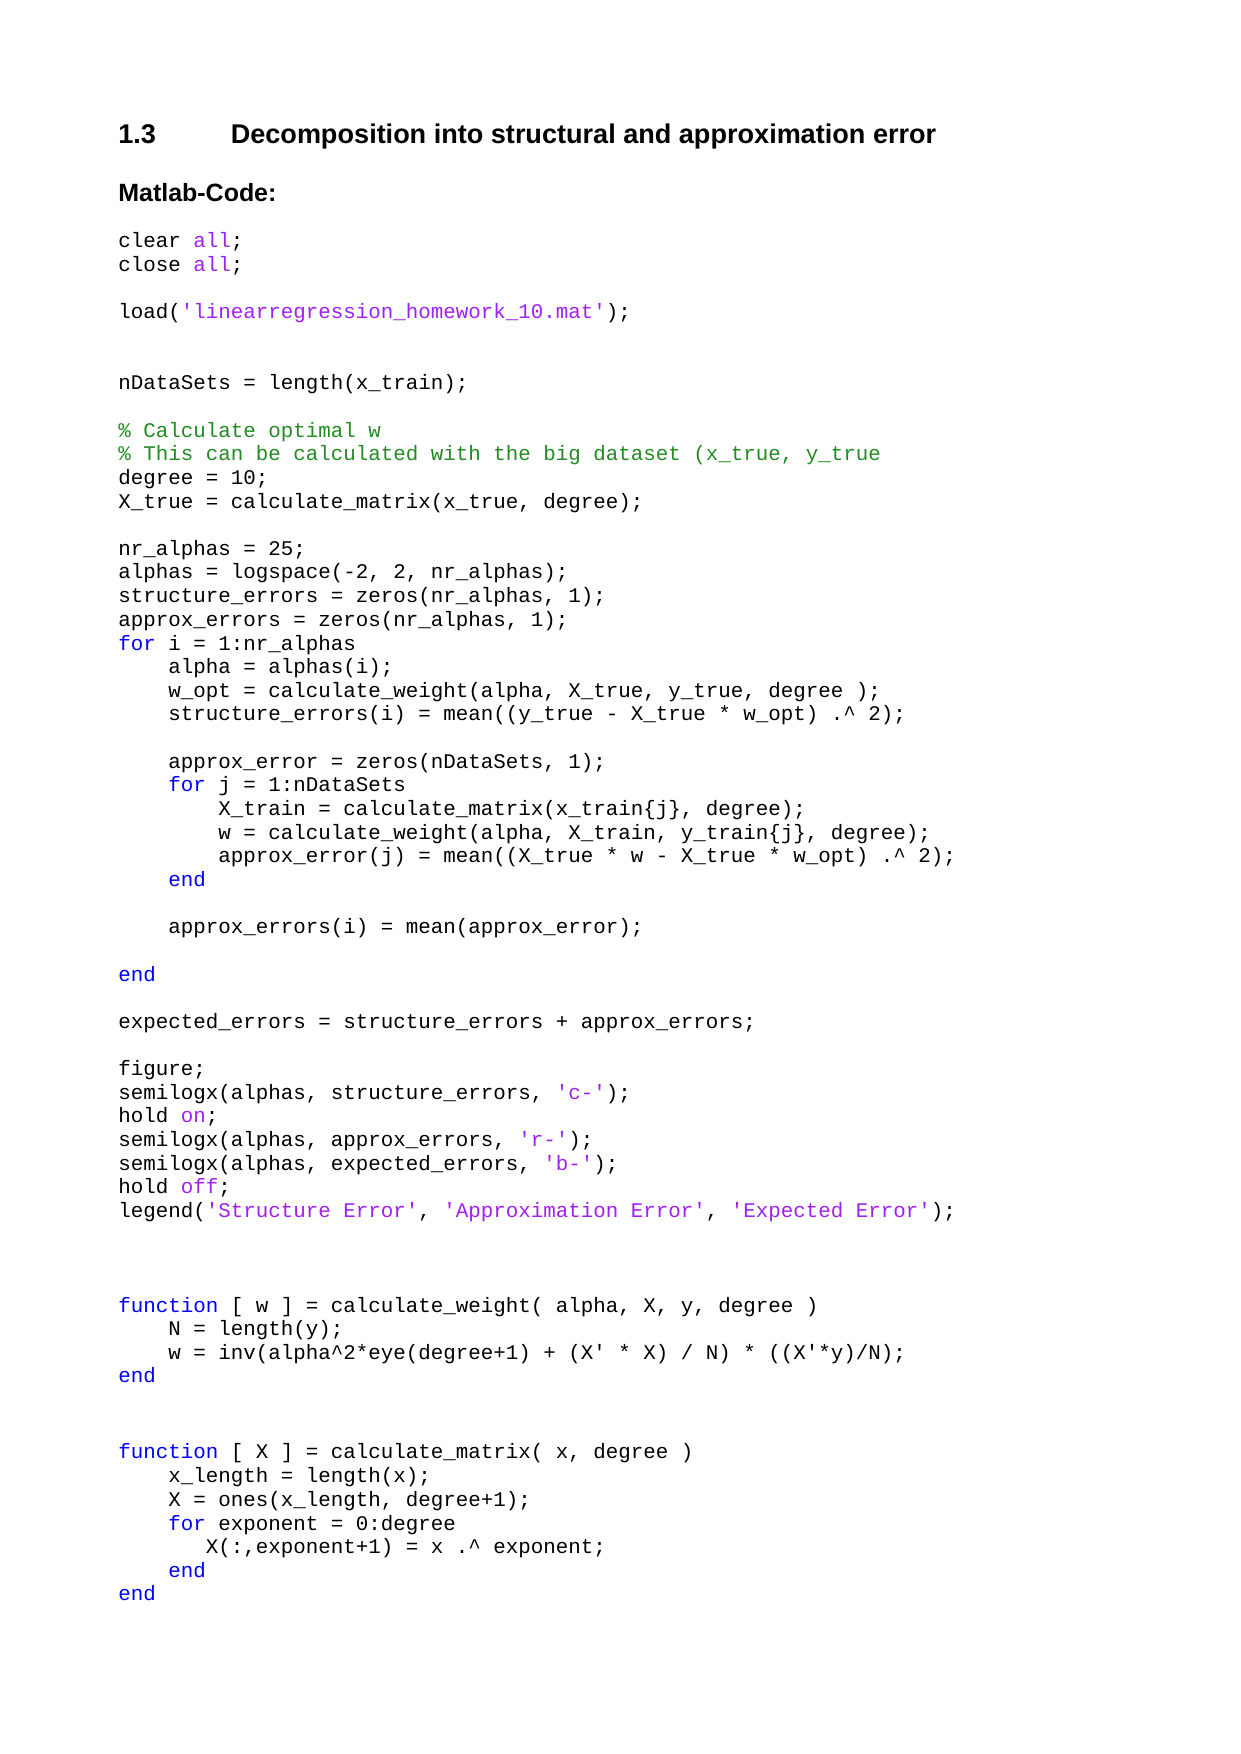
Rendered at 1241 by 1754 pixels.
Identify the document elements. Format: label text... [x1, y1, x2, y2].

text approx_error = zeros(nDataSets, 1); [118, 751, 1122, 774]
text X_train = calculate_matrix(x_train{j}, degree); [118, 798, 1122, 822]
text x_length = length(x); [118, 1465, 1122, 1489]
text end [118, 869, 1122, 893]
text structure_errors = zeros(nr_alphas, 1); [118, 585, 1122, 609]
text end [118, 1583, 1122, 1607]
text end [118, 1366, 1122, 1389]
text degree = 10; [118, 467, 1122, 491]
text hold on; [118, 1105, 1122, 1129]
text clear all; [118, 231, 1122, 254]
text nr_alphas = 25; [118, 538, 1122, 562]
text w_opt = calculate_weight(alpha, X_true, y_true, degree ); [118, 680, 1122, 703]
text semilogx(alphas, approx_errors, 'r-'); [118, 1129, 1122, 1153]
text N = length(y); [118, 1318, 1122, 1342]
list Decomposition into structural and approximation error [118, 118, 1122, 149]
text alpha = alphas(i); [118, 656, 1122, 680]
text for j = 1:nDataSets [118, 774, 1122, 798]
text alphas = logspace(-2, 2, nr_alphas); [118, 562, 1122, 585]
text w = inv(alpha^2*eye(degree+1) + (X' * X) / N) * ((X'*y)/N); [118, 1342, 1122, 1366]
text end [118, 963, 1122, 987]
text nDataSets = length(x_train); [118, 372, 1122, 396]
text function [ X ] = calculate_matrix( x, degree ) [118, 1442, 1122, 1465]
text approx_errors(i) = mean(approx_error); [118, 916, 1122, 940]
text w = calculate_weight(alpha, X_train, y_train{j}, degree); [118, 822, 1122, 845]
text figure; [118, 1058, 1122, 1082]
text X(:,exponent+1) = x .^ exponent; [118, 1536, 1122, 1560]
text X = ones(x_length, degree+1); [118, 1489, 1122, 1512]
text Matlab-Code: [118, 178, 1122, 207]
text semilogx(alphas, structure_errors, 'c-'); [118, 1082, 1122, 1105]
text X_true = calculate_matrix(x_true, degree); [118, 491, 1122, 514]
text hold off; [118, 1176, 1122, 1200]
text end [118, 1560, 1122, 1583]
text expected_errors = structure_errors + approx_errors; [118, 1011, 1122, 1034]
text for exponent = 0:degree [118, 1512, 1122, 1536]
text % This can be calculated with the big dataset (x_true, y_true [118, 443, 1122, 467]
text % Calculate optimal w [118, 420, 1122, 443]
text function [ w ] = calculate_weight( alpha, X, y, degree ) [118, 1294, 1122, 1318]
text legend('Structure Error', 'Approximation Error', 'Expected Error'); [118, 1200, 1122, 1224]
text semilogx(alphas, expected_errors, 'b-'); [118, 1153, 1122, 1176]
text for i = 1:nr_alphas [118, 632, 1122, 656]
text approx_error(j) = mean((X_true * w - X_true * w_opt) .^ 2); [118, 845, 1122, 869]
text close all; [118, 254, 1122, 278]
text approx_errors = zeros(nr_alphas, 1); [118, 609, 1122, 632]
text structure_errors(i) = mean((y_true - X_true * w_opt) .^ 2); [118, 703, 1122, 727]
text load('linearregression_homework_10.mat'); [118, 301, 1122, 325]
